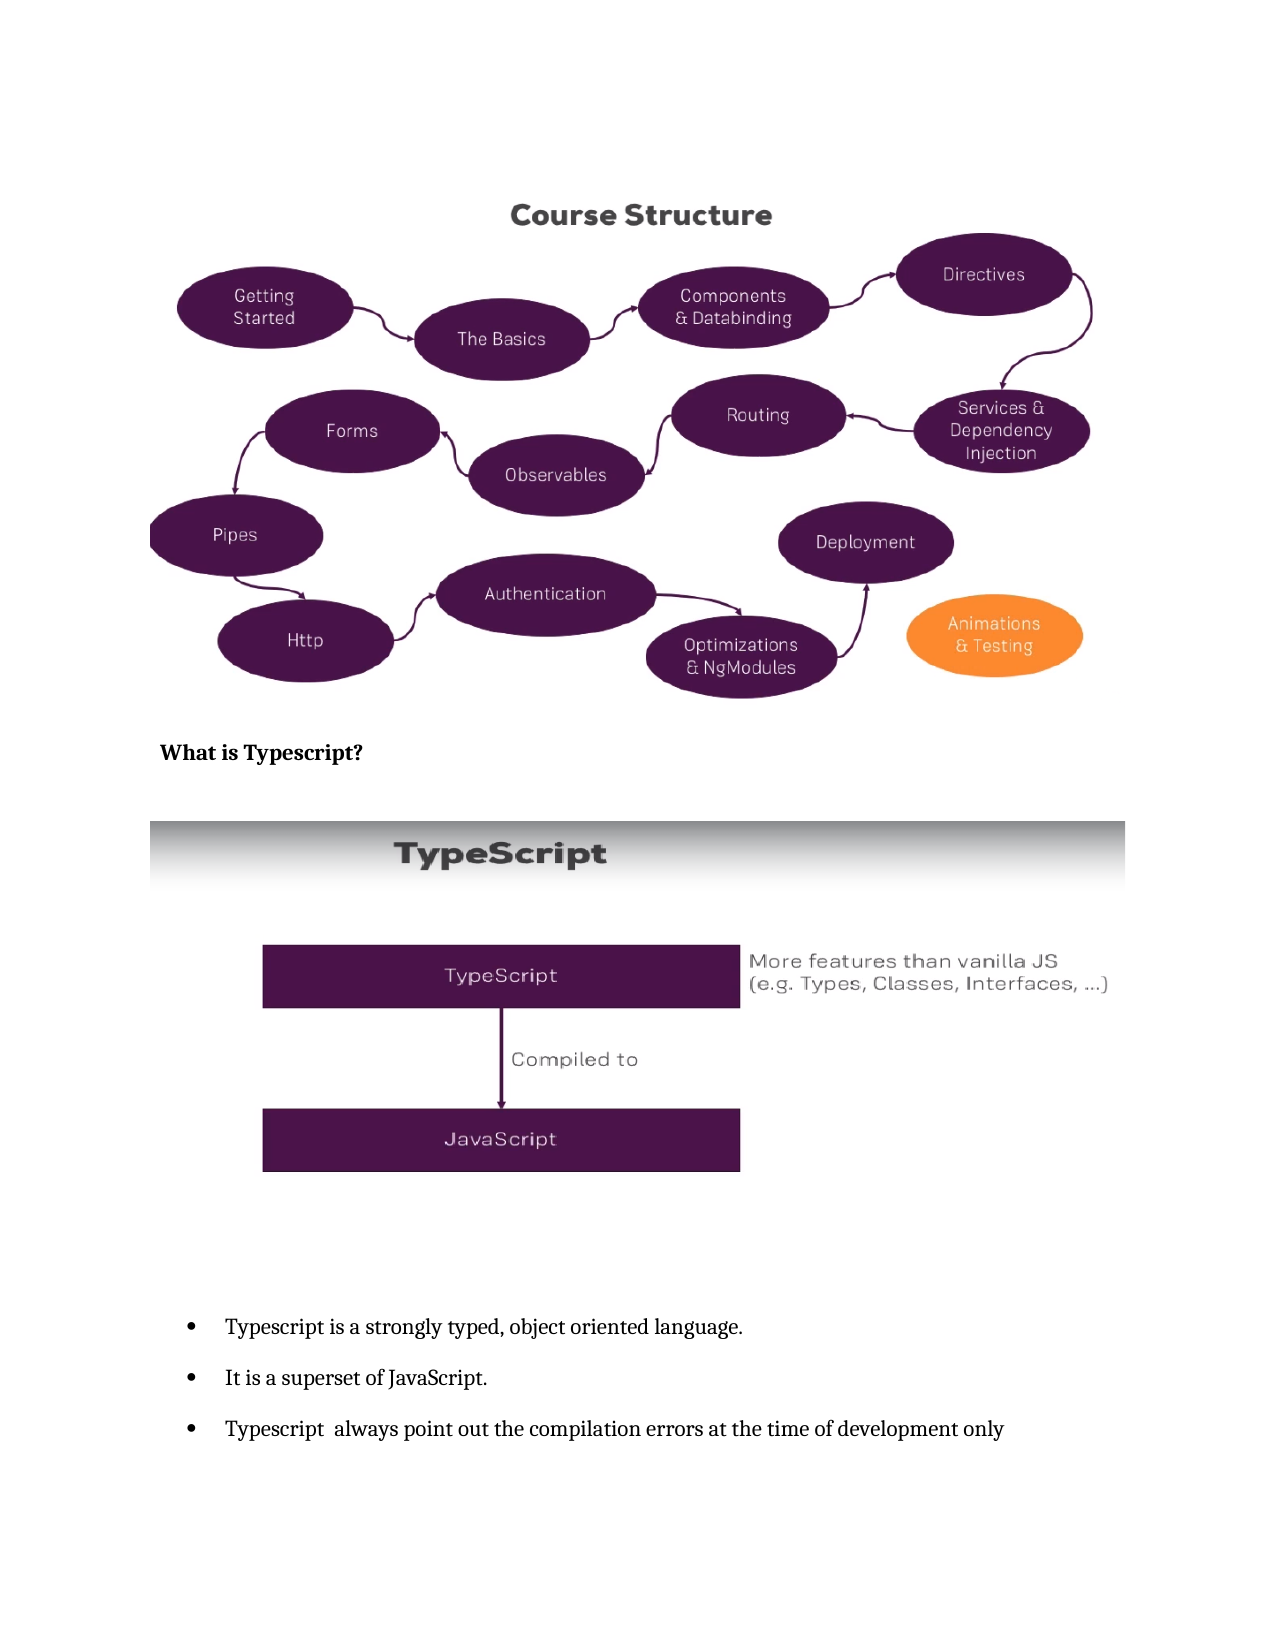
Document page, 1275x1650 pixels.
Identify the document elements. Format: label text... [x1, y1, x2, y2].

list Typescript always point out the compilation errors at the time of development only [187, 1416, 1125, 1442]
list It is a superset of JavaScript. [187, 1365, 1125, 1391]
list Typescript is a strongly typed, object oriented language. [187, 1314, 1125, 1340]
subtitle What is Typescript? [150, 740, 1125, 767]
picture [150, 180, 1125, 716]
picture [150, 821, 1125, 1289]
